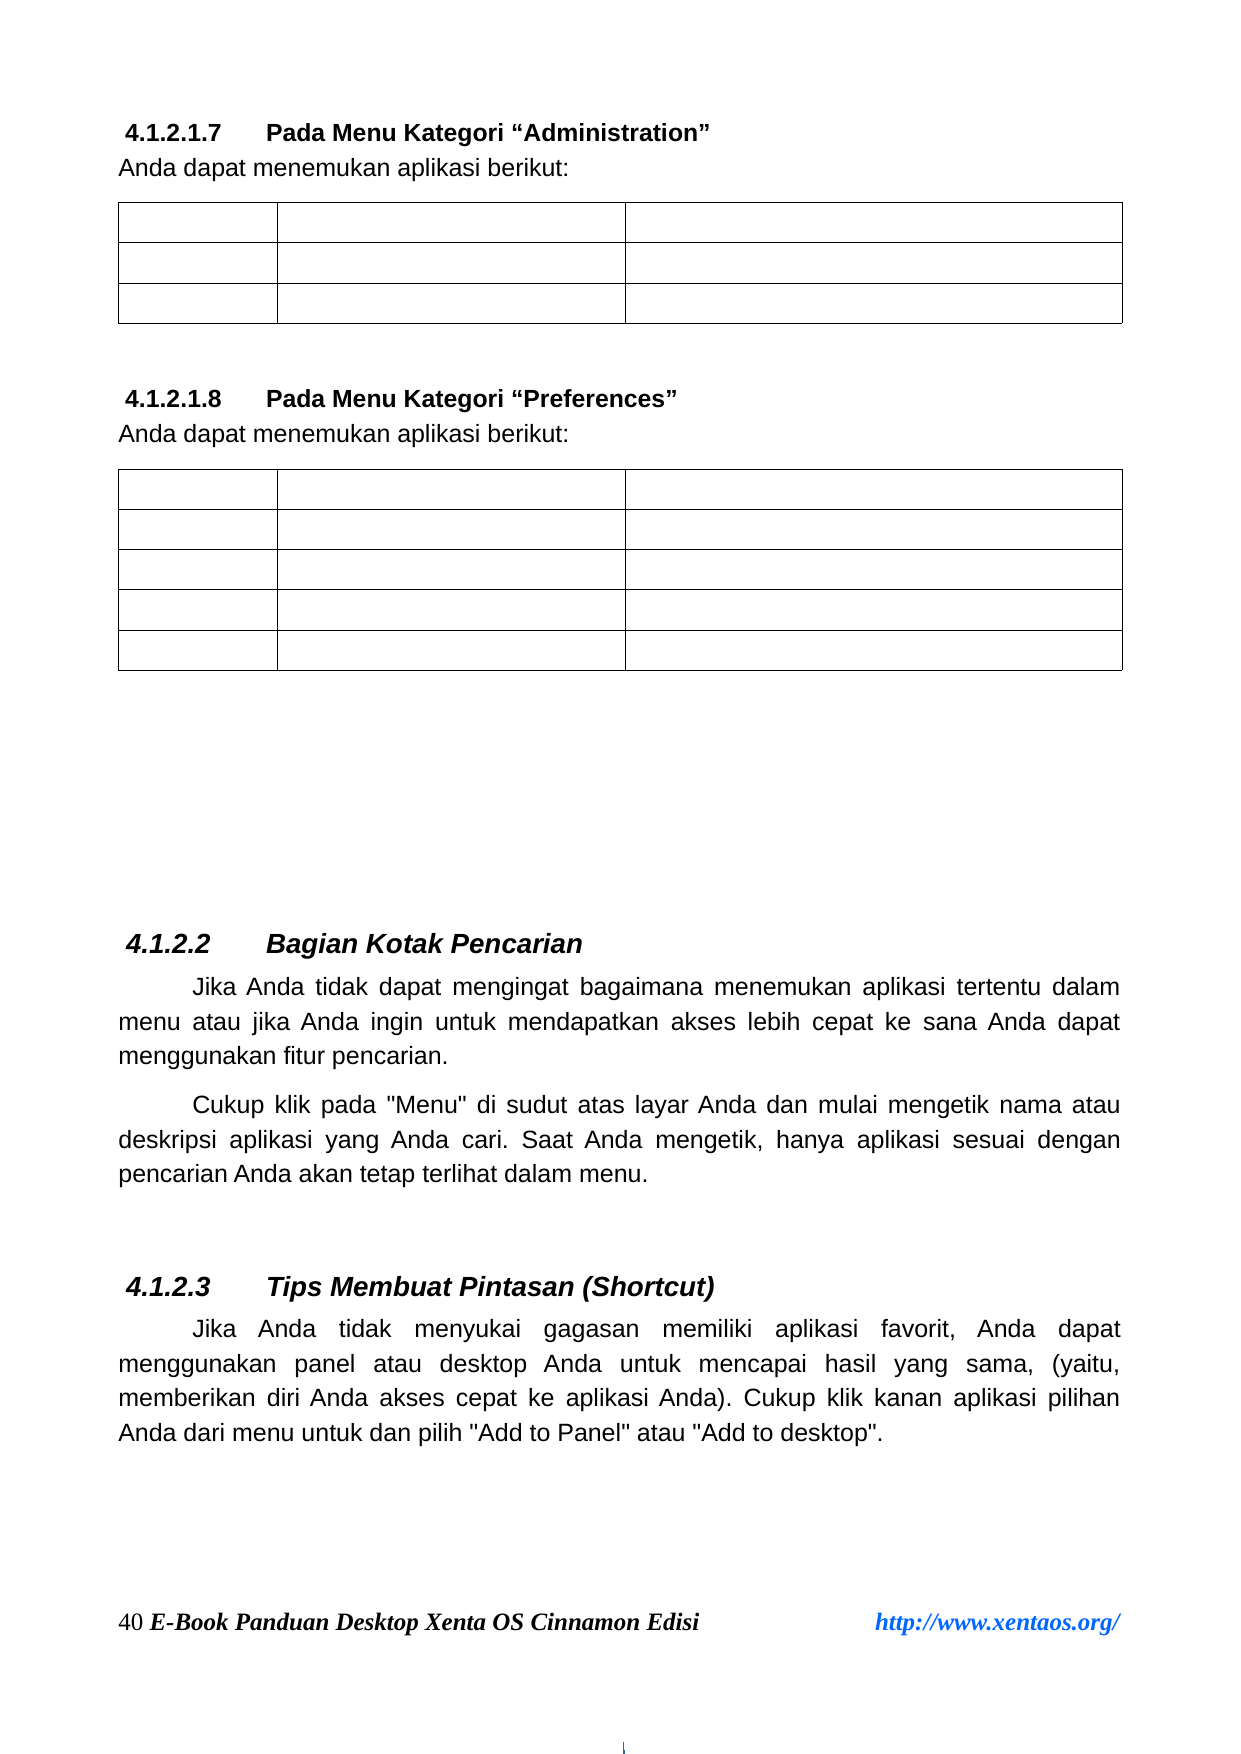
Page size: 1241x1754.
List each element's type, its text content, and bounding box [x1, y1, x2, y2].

table_cell [626, 510, 1122, 549]
table_cell [278, 590, 625, 630]
table_cell [626, 590, 1122, 630]
subtitle Bagian Kotak Pencarian [118, 928, 1122, 960]
table_cell [278, 510, 625, 549]
table_cell [626, 550, 1122, 589]
table_cell [119, 510, 277, 549]
table_cell [119, 243, 277, 283]
table_cell [626, 631, 1122, 670]
table_cell [119, 284, 277, 323]
text Jika Anda tidak menyukai gagasan memiliki aplikasi favorit, Anda dapat menggunakan panel atau desktop Anda untuk mencapai hasil yang sama, (yaitu, memberikan diri Anda akses cepat ke aplikasi Anda). Cukup klik kanan aplikasi pilihan Anda dari menu untuk dan pilih "Add to Panel" atau "Add to desktop". [118, 1314, 1122, 1446]
table_header [278, 470, 625, 509]
table_header [626, 203, 1122, 242]
subtitle Tips Membuat Pintasan (Shortcut) [118, 1270, 1122, 1302]
table_cell [278, 284, 625, 323]
text Jika Anda tidak dapat mengingat bagaimana menemukan aplikasi tertentu dalam menu atau jika Anda ingin untuk mendapatkan akses lebih cepat ke sana Anda dapat menggunakan fitur pencarian. [118, 972, 1122, 1070]
table_cell [626, 243, 1122, 283]
table_header [119, 203, 277, 242]
table_header [626, 470, 1122, 509]
table_cell [278, 243, 625, 283]
table_cell [278, 550, 625, 589]
text Anda dapat menemukan aplikasi berikut: [118, 419, 1122, 448]
table_cell [278, 631, 625, 670]
table_header [278, 203, 625, 242]
subtitle Pada Menu Kategori “Administration” [118, 118, 1122, 147]
table_cell [119, 550, 277, 589]
text Anda dapat menemukan aplikasi berikut: [118, 153, 1122, 182]
table_header [119, 470, 277, 509]
subtitle Pada Menu Kategori “Preferences” [118, 384, 1122, 413]
table_cell [119, 631, 277, 670]
text Cukup klik pada "Menu" di sudut atas layar Anda dan mulai mengetik nama atau deskripsi aplikasi yang Anda cari. Saat Anda mengetik, hanya aplikasi sesuai dengan pencarian Anda akan tetap terlihat dalam menu. [118, 1090, 1122, 1188]
table_cell [119, 590, 277, 630]
table_cell [626, 284, 1122, 323]
